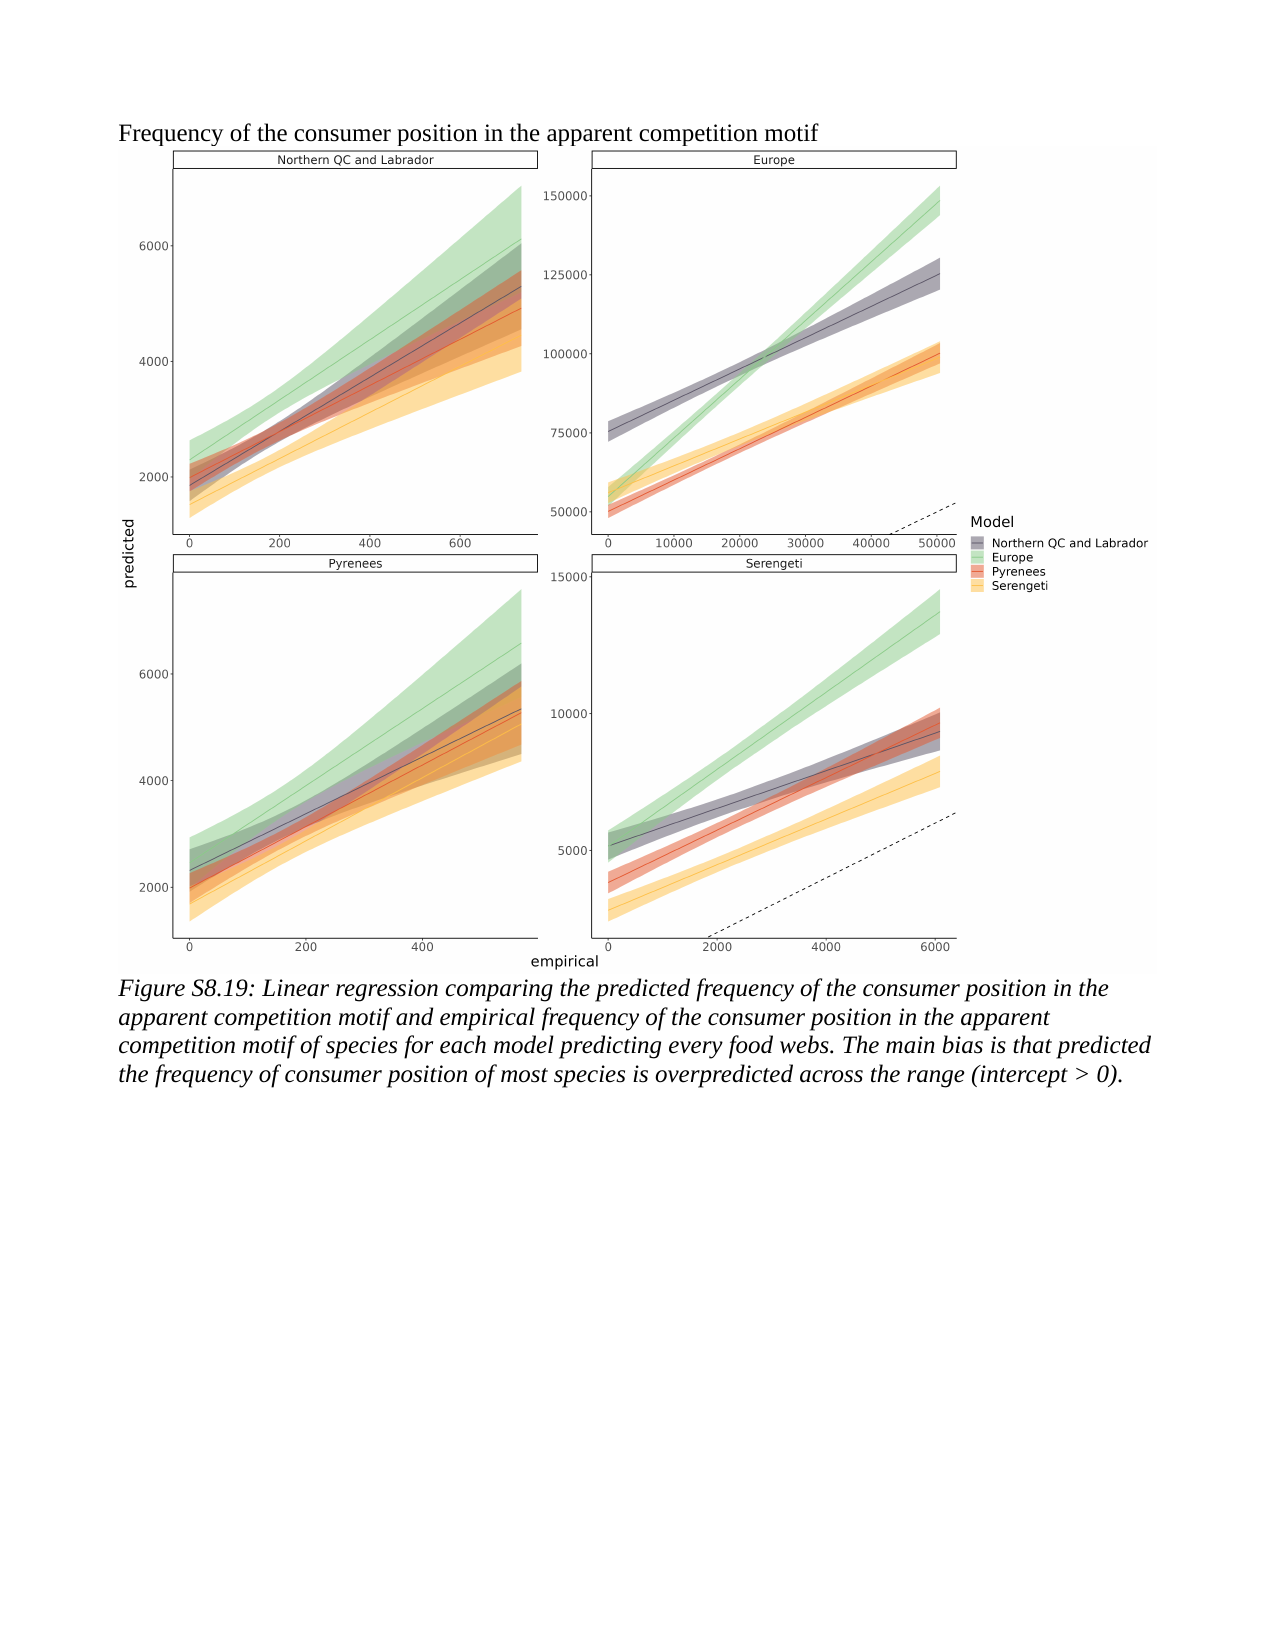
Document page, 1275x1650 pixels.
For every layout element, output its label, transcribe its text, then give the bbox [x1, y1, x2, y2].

text Figure S8.19: Linear regression comparing the predicted frequency of the consumer position in the apparent competition motif and empirical frequency of the consumer position in the apparent competition motif of species for each model predicting every food webs. The main bias is that predicted the frequency of consumer position of most species is overpredicted across the range (intercept > 0). [118, 974, 1157, 1088]
text Frequency of the consumer position in the apparent competition motif [118, 118, 1157, 146]
picture [118, 146, 1157, 974]
